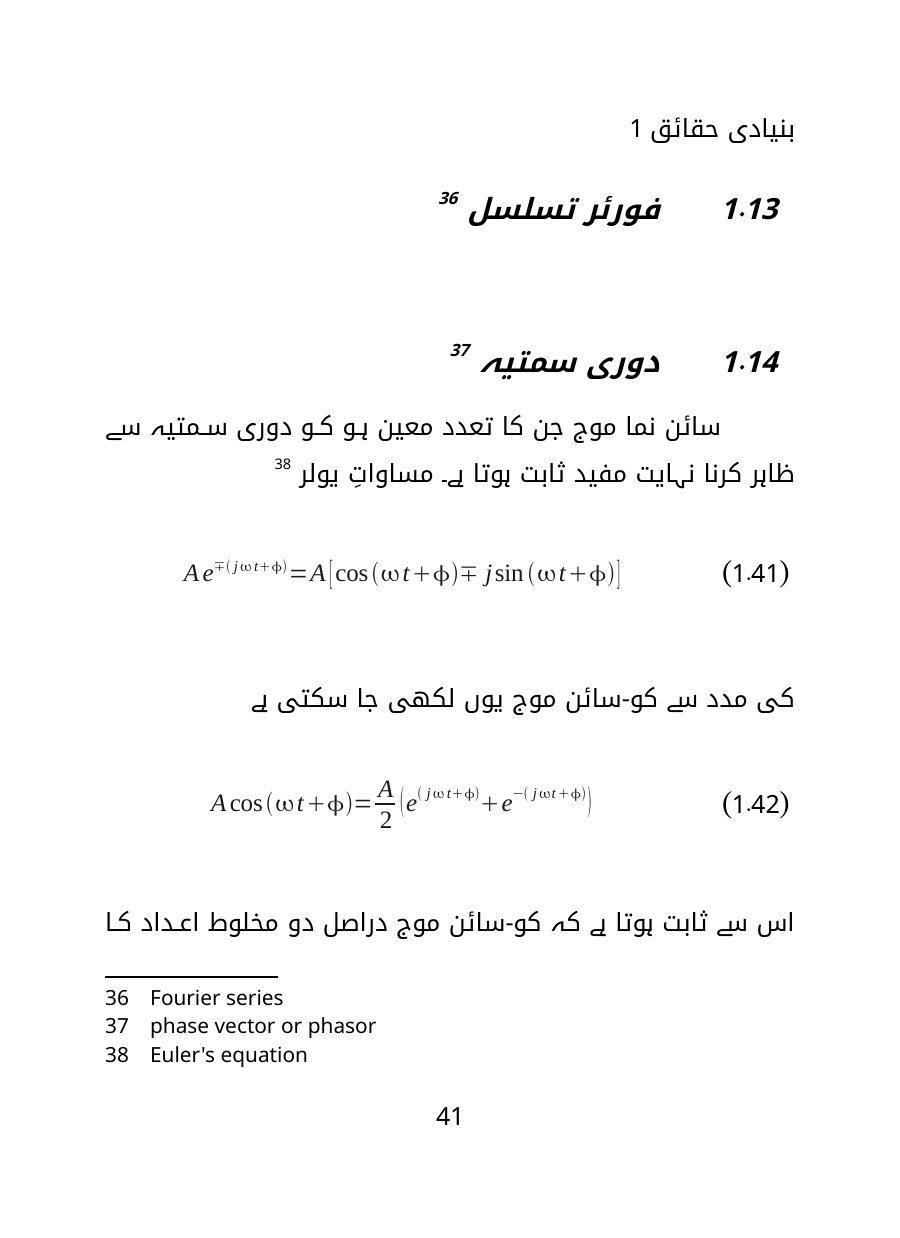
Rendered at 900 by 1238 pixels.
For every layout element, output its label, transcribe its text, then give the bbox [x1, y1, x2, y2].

text اس سے ثابت ہوتا ہے کہ کو-سائن موج دراصل دو مخلوط اعداد کا مجموعہ ہے۔ مساواتِ یولر ایک مخلوط عدد کو ظاہر کرتا ہے جس کے دو جُز ہیں۔ اس کا ایک جُز حقیقی عدد ہے اور اس کا دوسرا جُز فرضی عدد ہے۔اس کا حقیقی جُز کو-سائن موج کو ظاہر کرتا ہے۔ لہٰذا ایک کو-سائن موج یاکا حقیقی جُز ہوتا ہے۔ رسمی طور پر سائن نما موج کو سے ظاہر کیا جاتا ہے۔ مزید یہ کہ اس عدد کو چھوٹا کر کے صرف یا پھر لکھا جاتا ہے۔کو-سائن موج کے اس طرح ظاہر کرنے کو دوری سمتیہ کہتے ہیں جہاں اس سمتیہ کا طولاور اُفقی لکیر سے زاویہہے۔ [105, 899, 795, 946]
list phase vector or phasor [105, 1012, 795, 1040]
table_header (1.41) [689, 544, 795, 616]
subtitle دوری سمتیہ [105, 335, 720, 390]
text کی مدد سے کو-سائن موج یوں لکھی جا سکتی ہے [105, 676, 795, 723]
table_header [105, 544, 689, 616]
table_header [105, 770, 688, 852]
table_header (1.42) [688, 770, 795, 852]
subtitle فورئر تسلسل [105, 182, 720, 238]
text سائن نما موج جن کا تعدد معین ہو کو دوری سمتیہ سے ظاہر کرنا نہایت مفید ثابت ہوتا ہے۔ مساواتِ یولر [105, 403, 795, 498]
text Euler's equation [105, 1040, 795, 1068]
list Fourier series [105, 983, 795, 1012]
